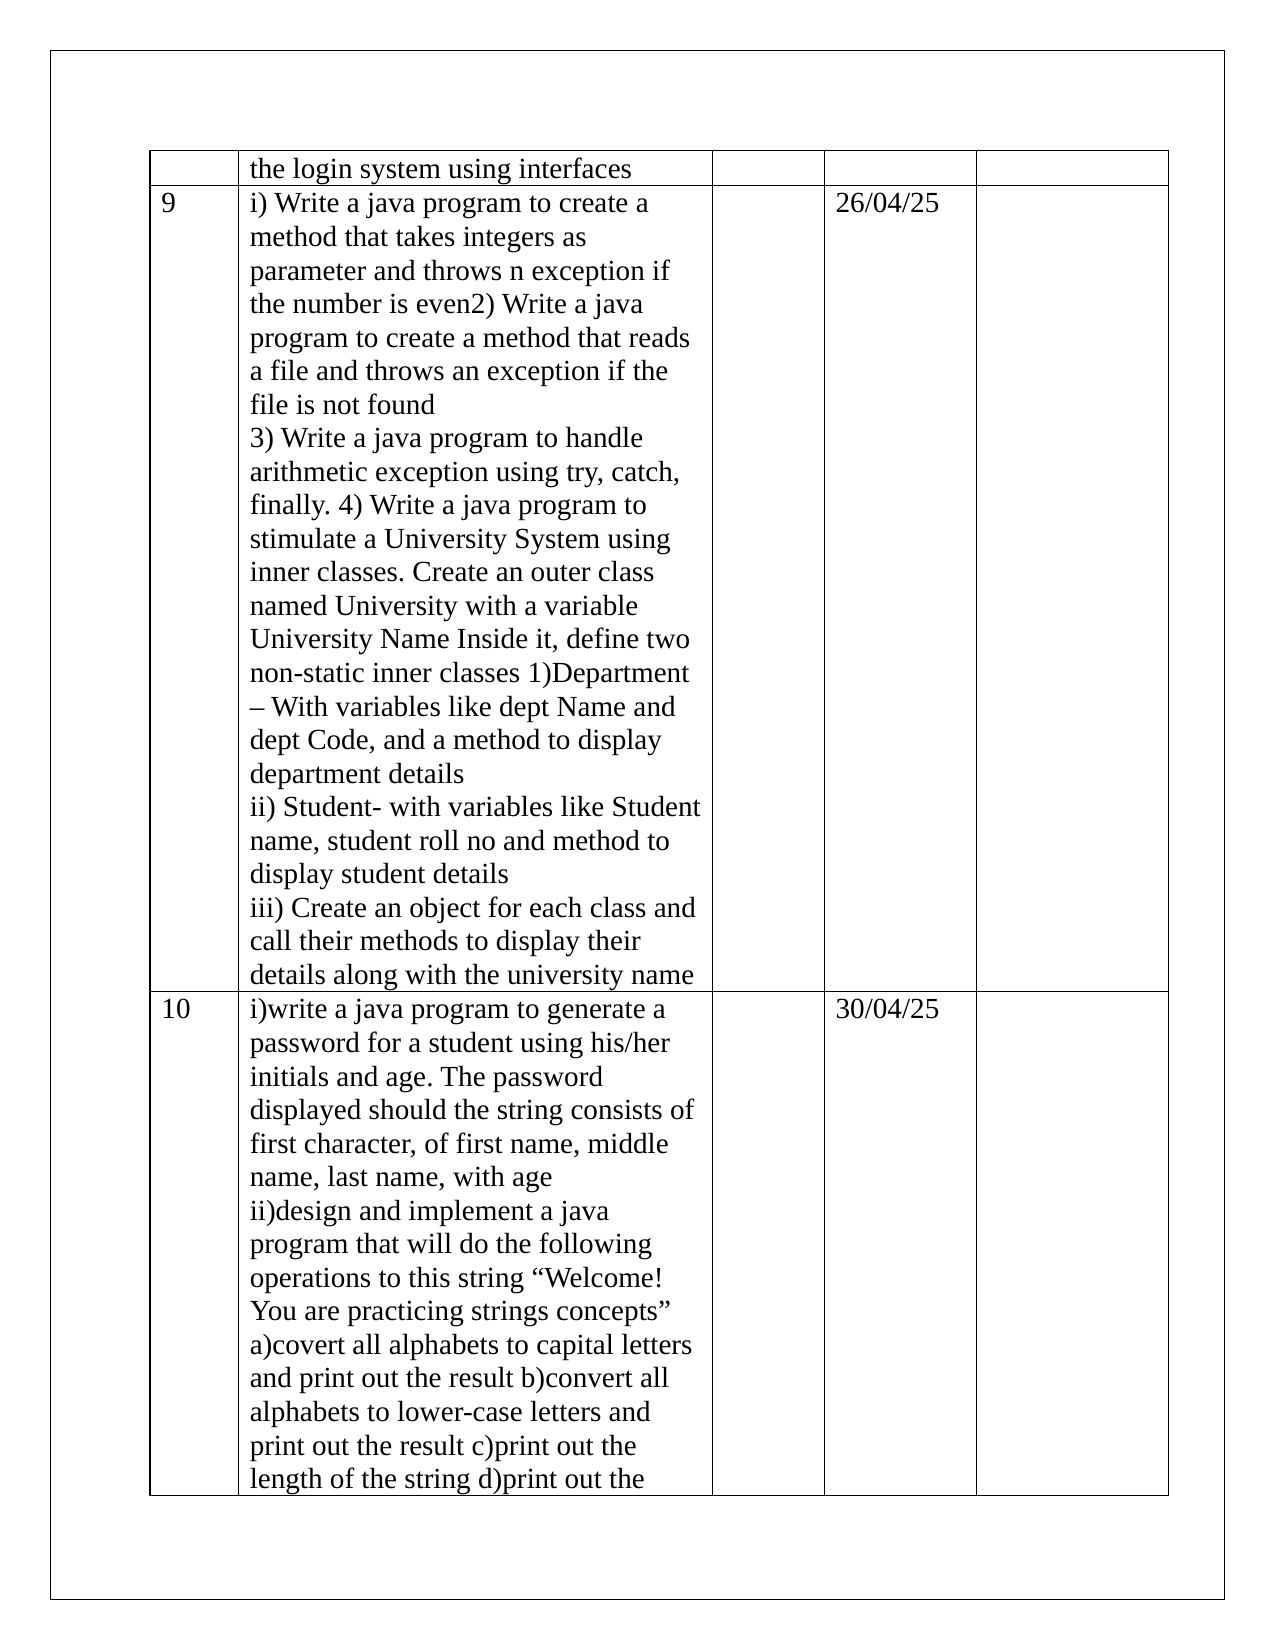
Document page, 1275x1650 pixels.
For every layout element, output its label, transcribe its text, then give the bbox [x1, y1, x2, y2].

table_cell i) Write a java program to create a method that takes integers as parameter and throws n exception if the number is even2) Write a java program to create a method that reads a file and throws an exception if the file is not found 3) Write a java program to handle arithmetic exception using try, catch, finally. 4) Write a java program to stimulate a University System using inner classes. Create an outer class named University with a variable University Name Inside it, define two non-static inner classes 1)Department – With variables like dept Name and dept Code, and a method to display department details ii) Student- with variables like Student name, student roll no and method to display student details iii) Create an object for each class and call their methods to display their details along with the university name [239, 186, 712, 991]
table_cell [713, 151, 824, 184]
table_cell 26/04/25 [825, 186, 976, 991]
table_cell [713, 186, 824, 991]
table_cell i)write a java program to generate a password for a student using his/her initials and age. The password displayed should the string consists of first character, of first name, middle name, last name, with age ii)design and implement a java program that will do the following operations to this string “Welcome! You are practicing strings concepts” a)covert all alphabets to capital letters and print out the result b)convert all alphabets to lower-case letters and print out the result c)print out the length of the string d)print out the [239, 992, 712, 1495]
table_cell [977, 186, 1168, 991]
table_cell the login system using interfaces [239, 151, 712, 184]
table_cell [977, 992, 1168, 1495]
table_cell [713, 992, 824, 1495]
table_cell [977, 151, 1168, 184]
table_cell [825, 151, 976, 184]
table_cell 10 [151, 992, 238, 1495]
table_cell 9 [151, 186, 238, 991]
table_cell [151, 151, 238, 184]
table_cell 30/04/25 [825, 992, 976, 1495]
